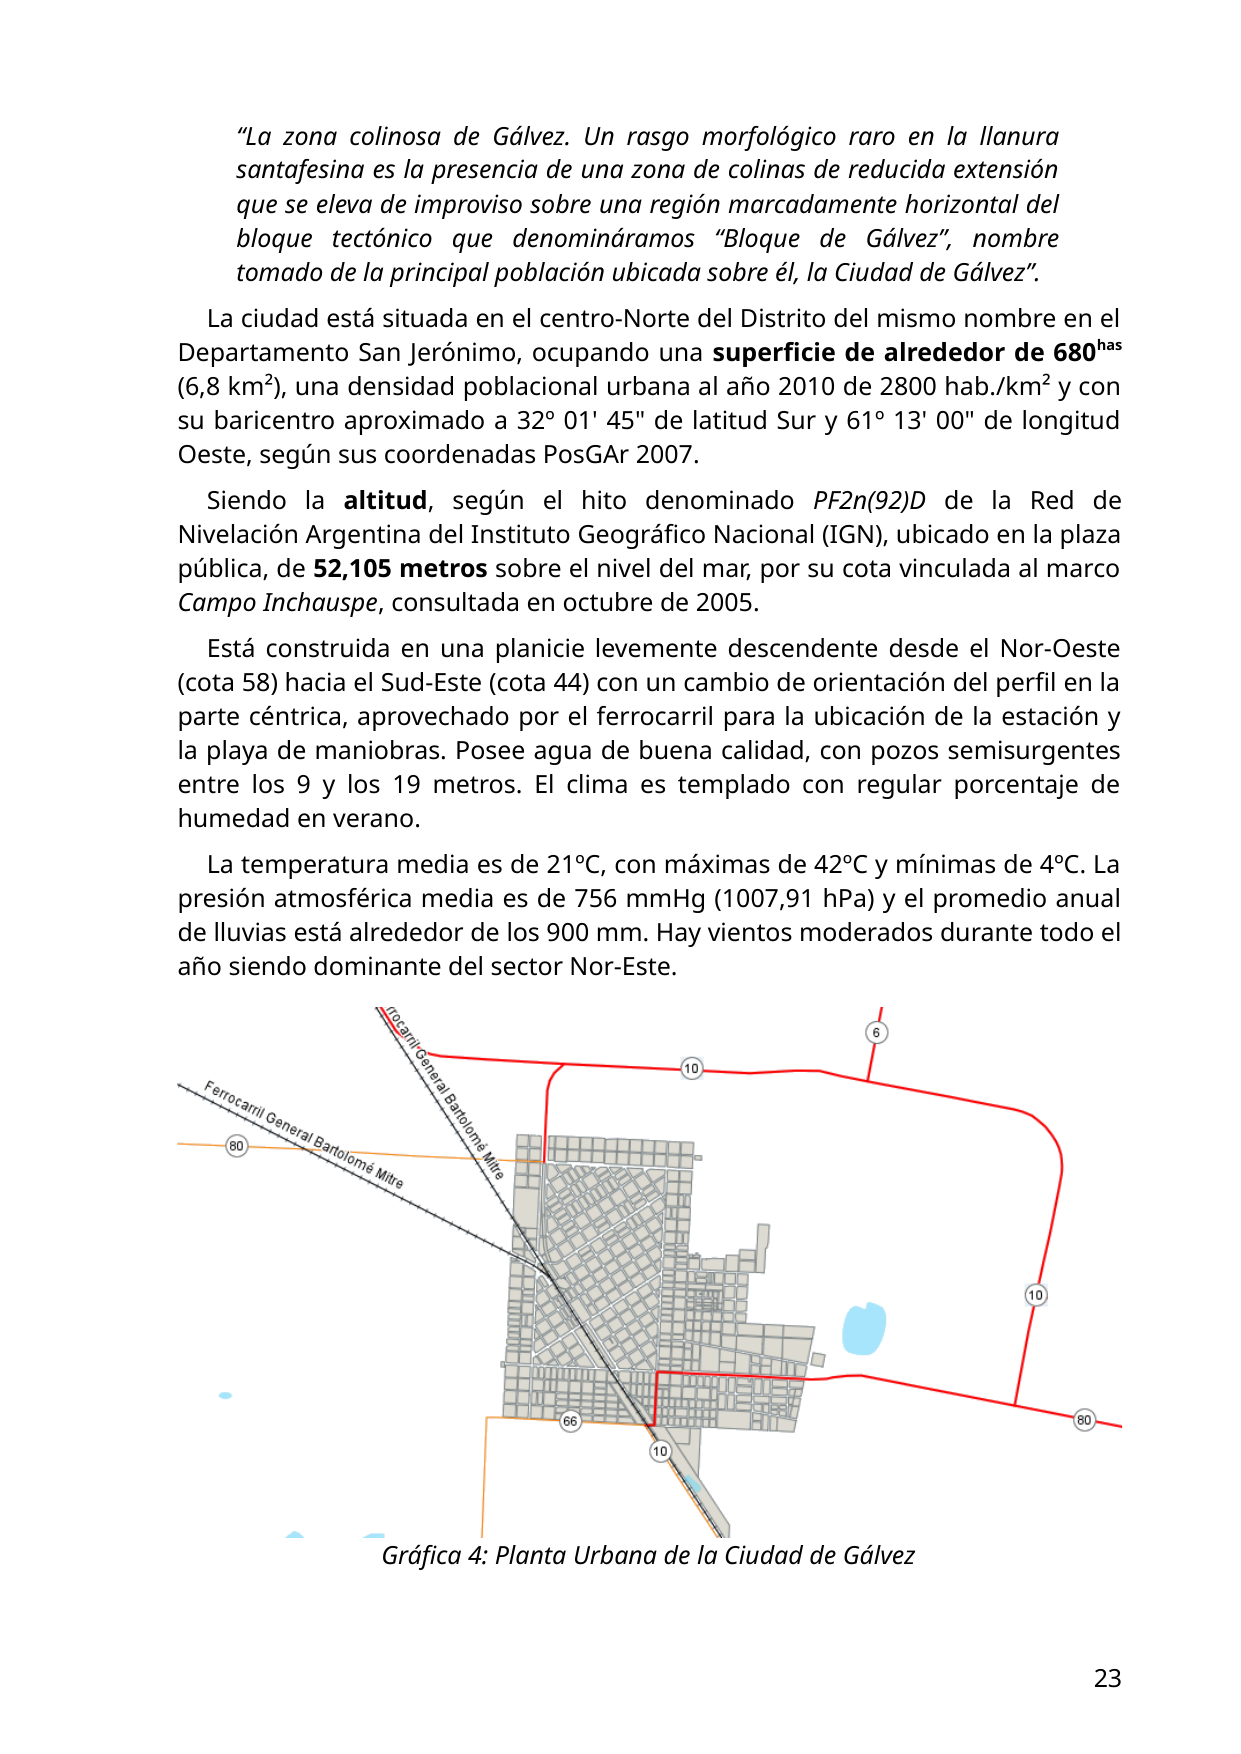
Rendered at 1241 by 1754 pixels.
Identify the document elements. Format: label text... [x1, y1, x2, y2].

text Gráfica 4: Planta Urbana de la Ciudad de Gálvez [177, 1538, 1122, 1572]
picture [177, 1007, 1123, 1538]
text Está construida en una planicie levemente descendente desde el Nor-Oeste (cota 58) hacia el Sud-Este (cota 44) con un cambio de orientación del perfil en la parte céntrica, aprovechado por el ferrocarril para la ubicación de la estación y la playa de maniobras. Posee agua de buena calidad, con pozos semisurgentes entre los 9 y los 19 metros. El clima es templado con regular porcentaje de humedad en verano. [177, 630, 1122, 835]
text La ciudad está situada en el centro-Norte del Distrito del mismo nombre en el Departamento San Jerónimo, ocupando una superficie de alrededor de 680has (6,8 km²), una densidad poblacional urbana al año 2010 de 2800 hab./km² y con su baricentro aproximado a 32º 01' 45" de latitud Sur y 61º 13' 00" de longitud Oeste, según sus coordenadas PosGAr 2007. [177, 300, 1122, 471]
text La temperatura media es de 21ºC, con máximas de 42ºC y mínimas de 4ºC. La presión atmosférica media es de 756 mmHg (1007,91 hPa) y el promedio anual de lluvias está alrededor de los 900 mm. Hay vientos moderados durante todo el año siendo dominante del sector Nor-Este. [177, 846, 1122, 983]
text “La zona colinosa de Gálvez. Un rasgo morfológico raro en la llanura santafesina es la presencia de una zona de colinas de reducida extensión que se eleva de improviso sobre una región marcadamente horizontal del bloque tectónico que denomináramos “Bloque de Gálvez”, nombre tomado de la principal población ubicada sobre él, la Ciudad de Gálvez”. [236, 118, 1063, 288]
text Siendo la altitud, según el hito denominado PF2n(92)D de la Red de Nivelación Argentina del Instituto Geográfico Nacional (IGN), ubicado en la plaza pública, de 52,105 metros sobre el nivel del mar, por su cota vinculada al marco Campo Inchauspe, consultada en octubre de 2005. [177, 482, 1122, 618]
